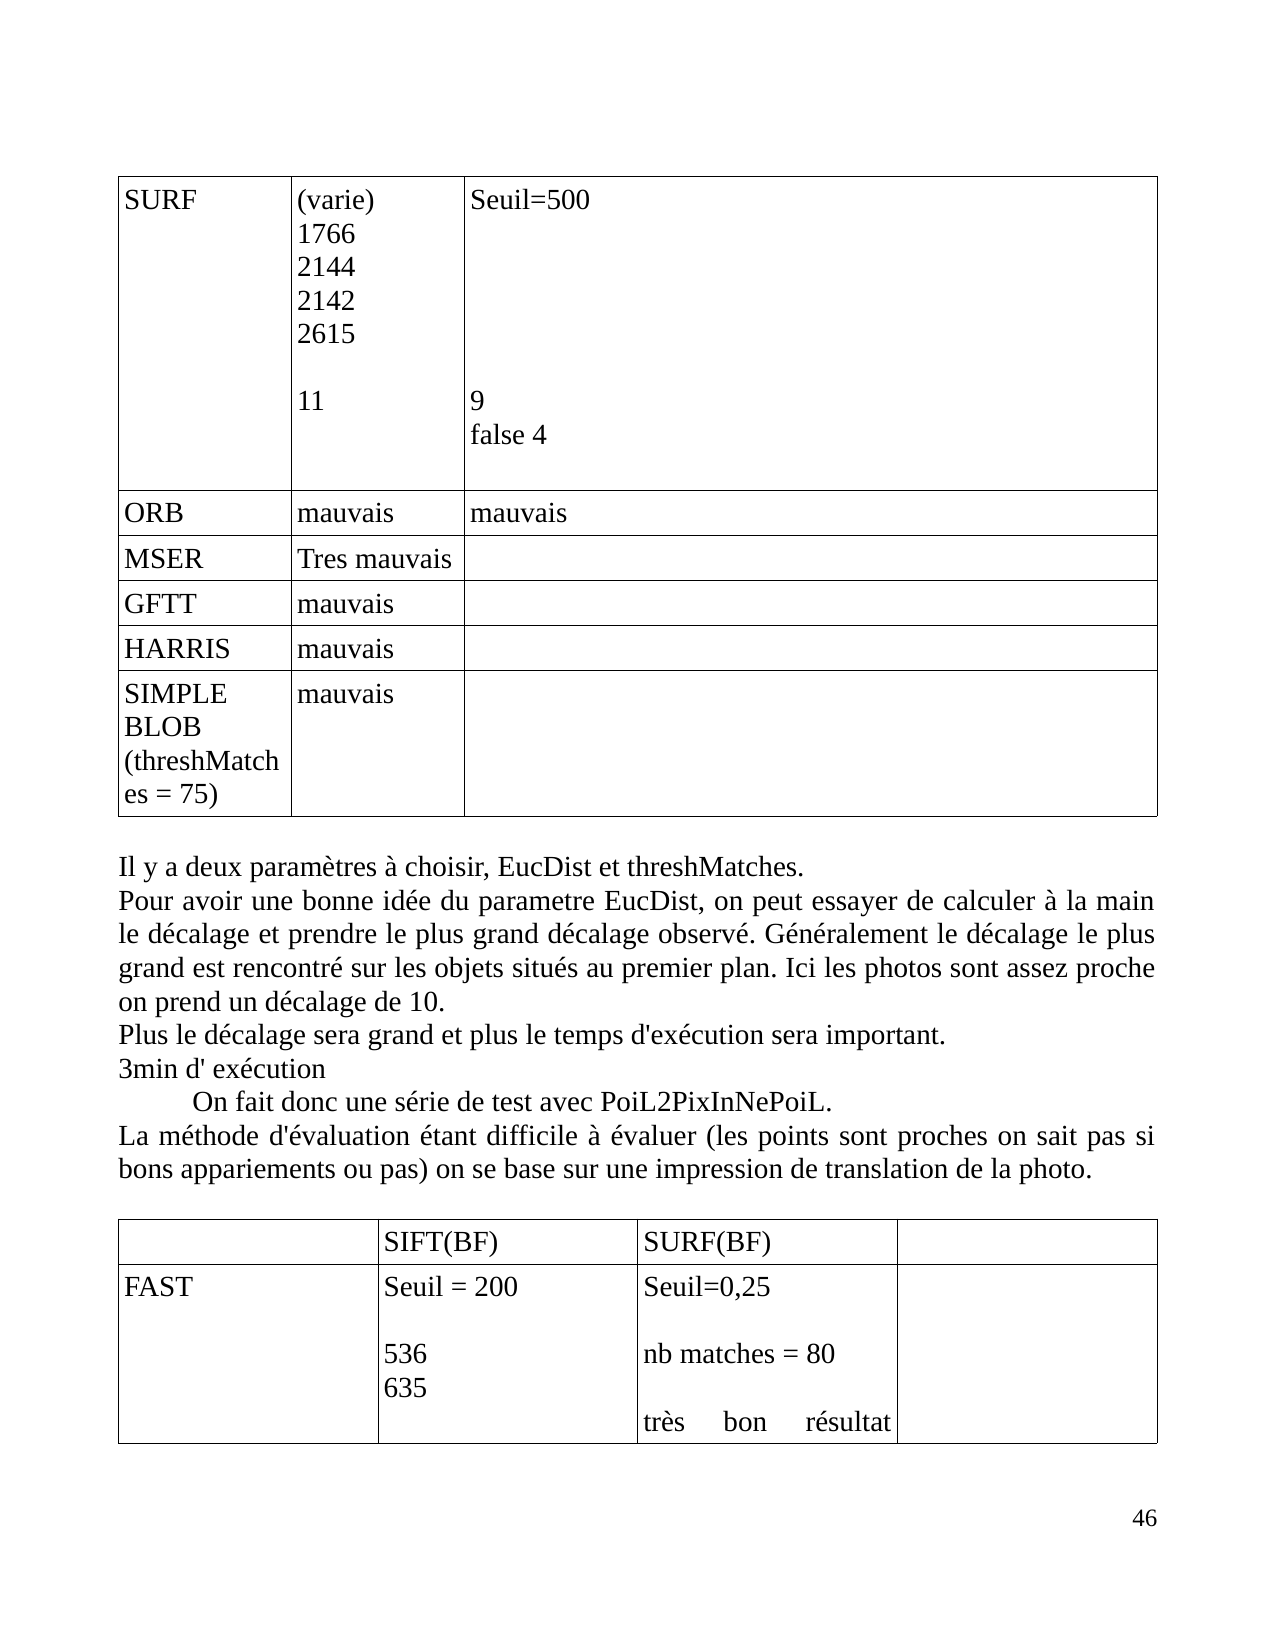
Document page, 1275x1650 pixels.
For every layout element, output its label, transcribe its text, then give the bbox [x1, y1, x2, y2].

table_cell mauvais [292, 626, 464, 670]
table_cell Seuil = 200 536 635 [379, 1265, 637, 1443]
table_header [898, 1220, 1157, 1264]
table_cell mauvais [292, 581, 464, 625]
table_header SIFT(BF) [379, 1220, 637, 1264]
text Pour avoir une bonne idée du parametre EucDist, on peut essayer de calculer à la main le décalage et prendre le plus grand décalage observé. Généralement le décalage le plus grand est rencontré sur les objets situés au premier plan. Ici les photos sont assez proche on prend un décalage de 10. [118, 883, 1157, 1017]
table_cell (varie) 1766 2144 2142 2615 11 [292, 177, 464, 490]
table_cell mauvais [292, 671, 464, 816]
table_cell [898, 1265, 1157, 1443]
table_cell [465, 626, 1157, 670]
table_cell [465, 581, 1157, 625]
text 3min d' exécution [118, 1051, 1157, 1084]
text Plus le décalage sera grand et plus le temps d'exécution sera important. [118, 1017, 1157, 1051]
table_cell Seuil=500 9 false 4 [465, 177, 1157, 490]
table_cell [465, 536, 1157, 580]
text La méthode d'évaluation étant difficile à évaluer (les points sont proches on sait pas si bons appariements ou pas) on se base sur une impression de translation de la photo. [118, 1118, 1157, 1185]
table_header [119, 1220, 378, 1264]
table_header SURF(BF) [638, 1220, 897, 1264]
table_cell mauvais [292, 491, 464, 535]
table_cell SIMPLE BLOB (threshMatches = 75) [119, 671, 291, 816]
table_cell mauvais [465, 491, 1157, 535]
table_cell Tres mauvais [292, 536, 464, 580]
table_cell HARRIS [119, 626, 291, 670]
table_cell GFTT [119, 581, 291, 625]
table_cell [465, 671, 1157, 816]
table_cell ORB [119, 491, 291, 535]
table_cell MSER [119, 536, 291, 580]
text On fait donc une série de test avec PoiL2PixInNePoiL. [118, 1084, 1157, 1118]
table_cell Seuil=0,25 nb matches = 80 très bon résultat [638, 1265, 897, 1443]
table_cell SURF [119, 177, 291, 490]
text Il y a deux paramètres à choisir, EucDist et threshMatches. [118, 849, 1157, 883]
table_cell FAST [119, 1265, 378, 1443]
